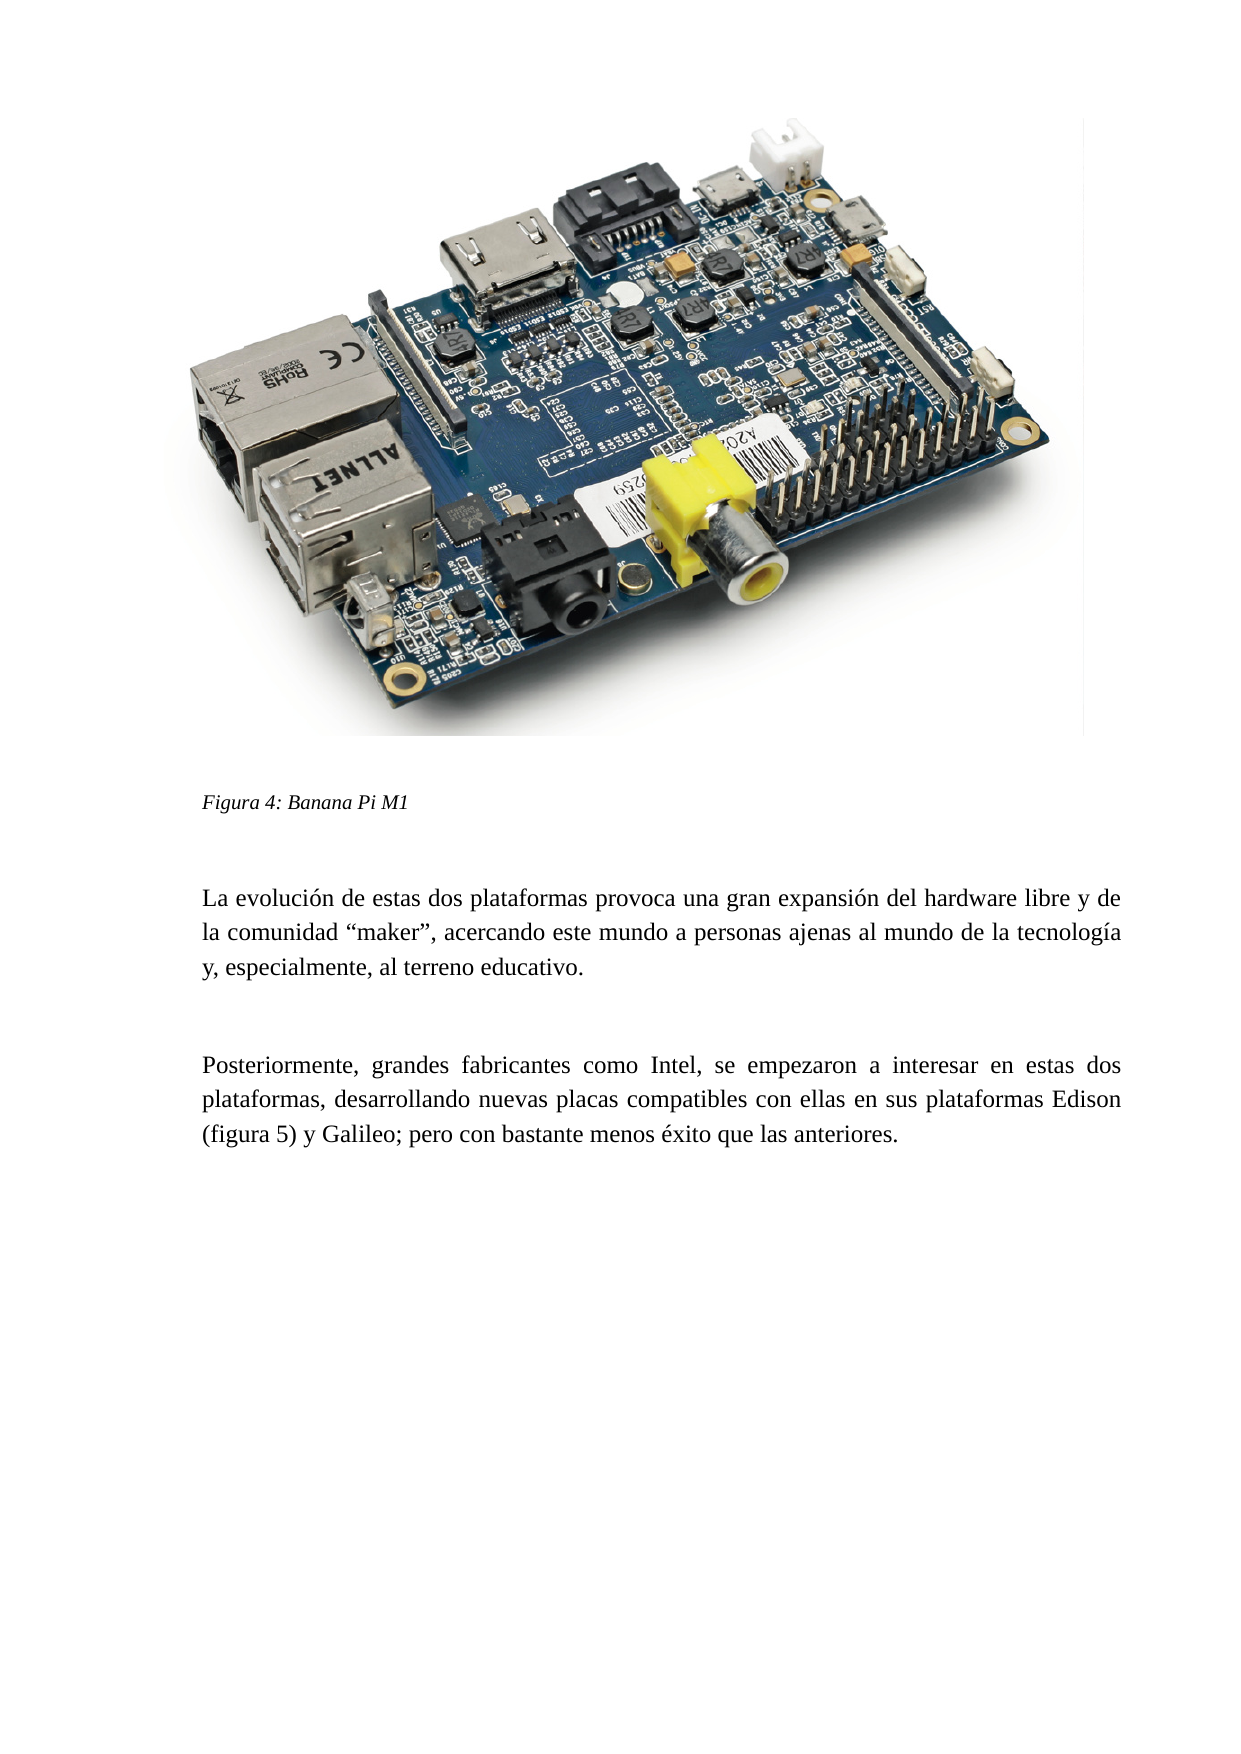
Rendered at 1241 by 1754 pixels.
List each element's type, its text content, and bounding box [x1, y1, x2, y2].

text Figura 4: Banana Pi M1 [202, 790, 1122, 814]
text La evolución de estas dos plataformas provoca una gran expansión del hardware libre y de la comunidad “maker”, acercando este mundo a personas ajenas al mundo de la tecnología y, especialmente, al terreno educativo. [202, 883, 1122, 981]
picture [163, 118, 1084, 736]
text Posteriormente, grandes fabricantes como Intel, se empezaron a interesar en estas dos plataformas, desarrollando nuevas placas compatibles con ellas en sus plataformas Edison (figura 5) y Galileo; pero con bastante menos éxito que las anteriores. [202, 1050, 1122, 1148]
